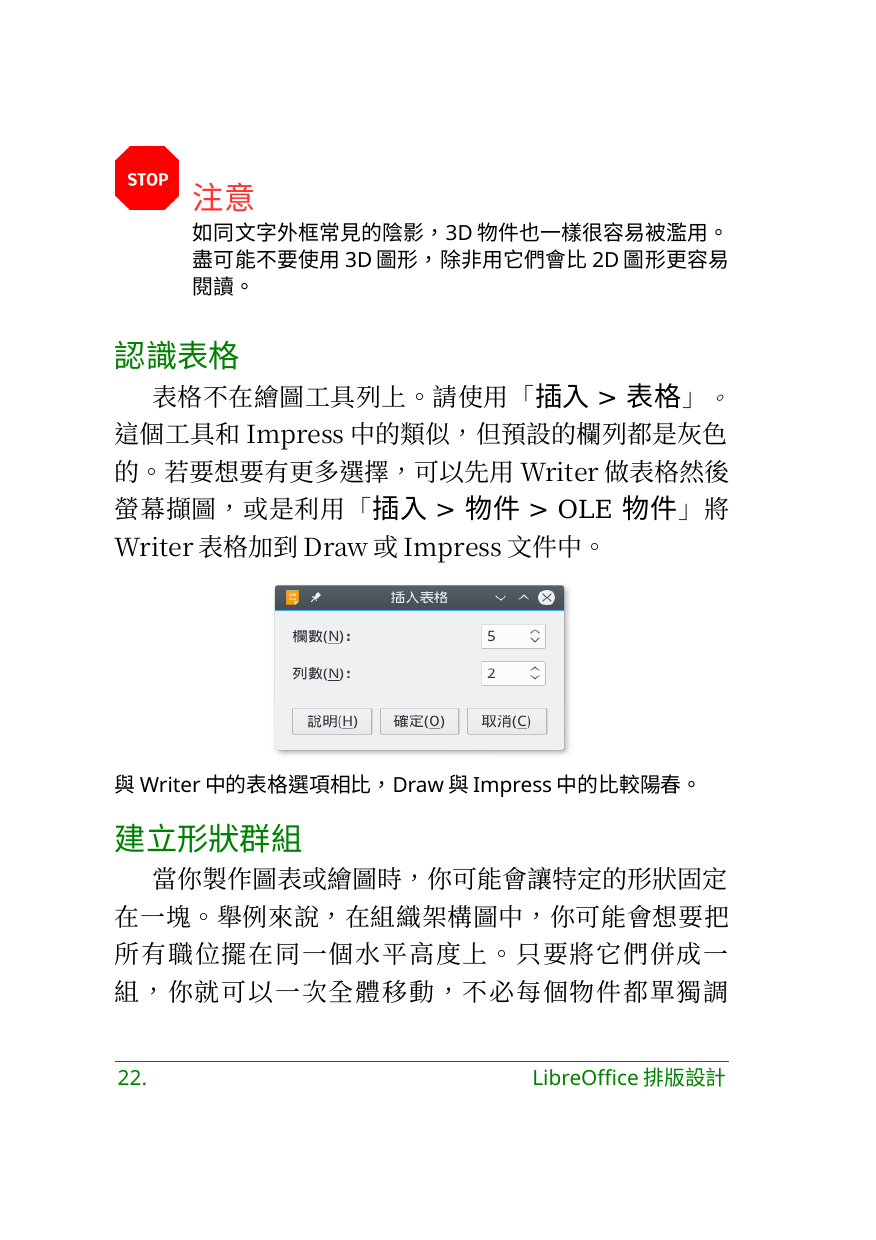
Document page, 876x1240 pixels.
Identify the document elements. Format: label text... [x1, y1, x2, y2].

subtitle 建立形狀群組 [114, 814, 729, 859]
table_cell 與Writer中的表格選項相比，Draw與Impress中的比較陽春。 [115, 763, 729, 798]
list 注意 [114, 146, 729, 218]
picture [268, 579, 576, 761]
text 當你製作圖表或繪圖時，你可能會讓特定的形狀固定在一塊。舉例來說，在組織架構圖中，你可能會想要把所有職位擺在同一個水平高度上。只要將它們併成一組，你就可以一次全體移動，不必每個物件都單獨調 [114, 859, 729, 1009]
subtitle 認識表格 [114, 331, 729, 376]
table_header [115, 579, 729, 763]
picture [115, 146, 179, 210]
text 如同文字外框常見的陰影，3D物件也一樣很容易被濫用。盡可能不要使用3D圖形，除非用它們會比2D圖形更容易閱讀。 [193, 218, 729, 299]
text 表格不在繪圖工具列上。請使用「插入 > 表格」。這個工具和Impress中的類似，但預設的欄列都是灰色的。若要想要有更多選擇，可以先用Writer做表格然後螢幕擷圖，或是利用「插入 > 物件 > OLE 物件」將Writer表格加到Draw或Impress文件中。 [114, 376, 729, 563]
